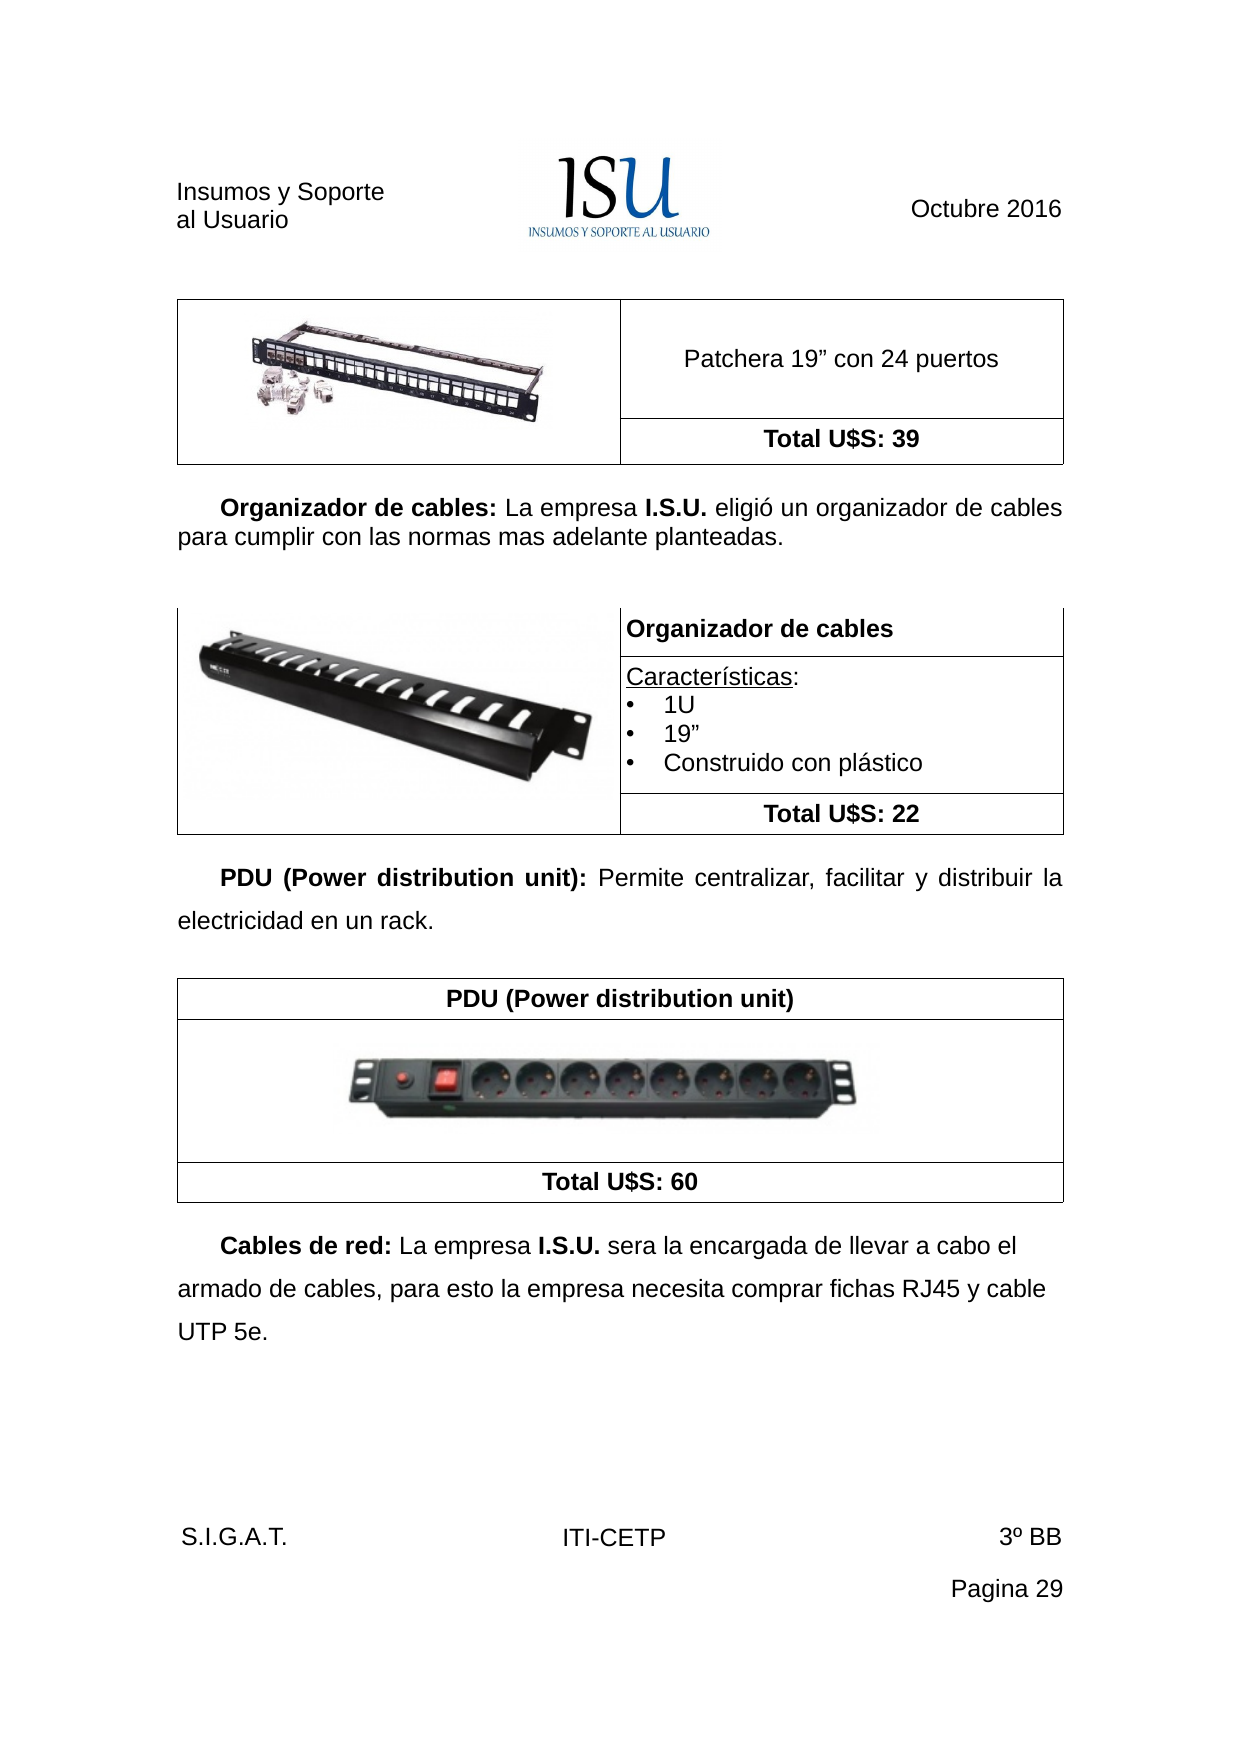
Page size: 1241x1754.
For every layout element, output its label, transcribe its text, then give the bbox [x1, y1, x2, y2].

table_cell Total U$S: 60 [178, 1163, 1063, 1202]
table_header PDU (Power distribution unit) [178, 979, 1063, 1018]
text PDU (Power distribution unit): Permite centralizar, facilitar y distribuir la electricidad en un rack. [177, 863, 1063, 935]
table_header [178, 430, 620, 464]
table_header Patchera 19” con 24 puertos [621, 300, 1063, 418]
table_cell Características: 1U 19” Construido con plástico [621, 657, 1063, 793]
picture [182, 613, 615, 800]
table_header [178, 608, 620, 834]
table_header Organizador de cables [621, 608, 1063, 656]
table_cell Total U$S: 22 [621, 794, 1063, 834]
text Cables de red: La empresa I.S.U. sera la encargada de llevar a cabo el armado de cables, para esto la empresa necesita comprar fichas RJ45 y cable UTP 5e. [177, 1231, 1063, 1346]
table_cell [178, 1020, 1063, 1162]
text Organizador de cables: La empresa I.S.U. eligió un organizador de cables para cumplir con las normas mas adelante planteadas. [177, 493, 1063, 550]
picture [517, 138, 723, 252]
table_cell Total U$S: 39 [621, 419, 1063, 464]
picture [243, 311, 554, 430]
table_header [178, 300, 620, 429]
picture [332, 1043, 880, 1134]
